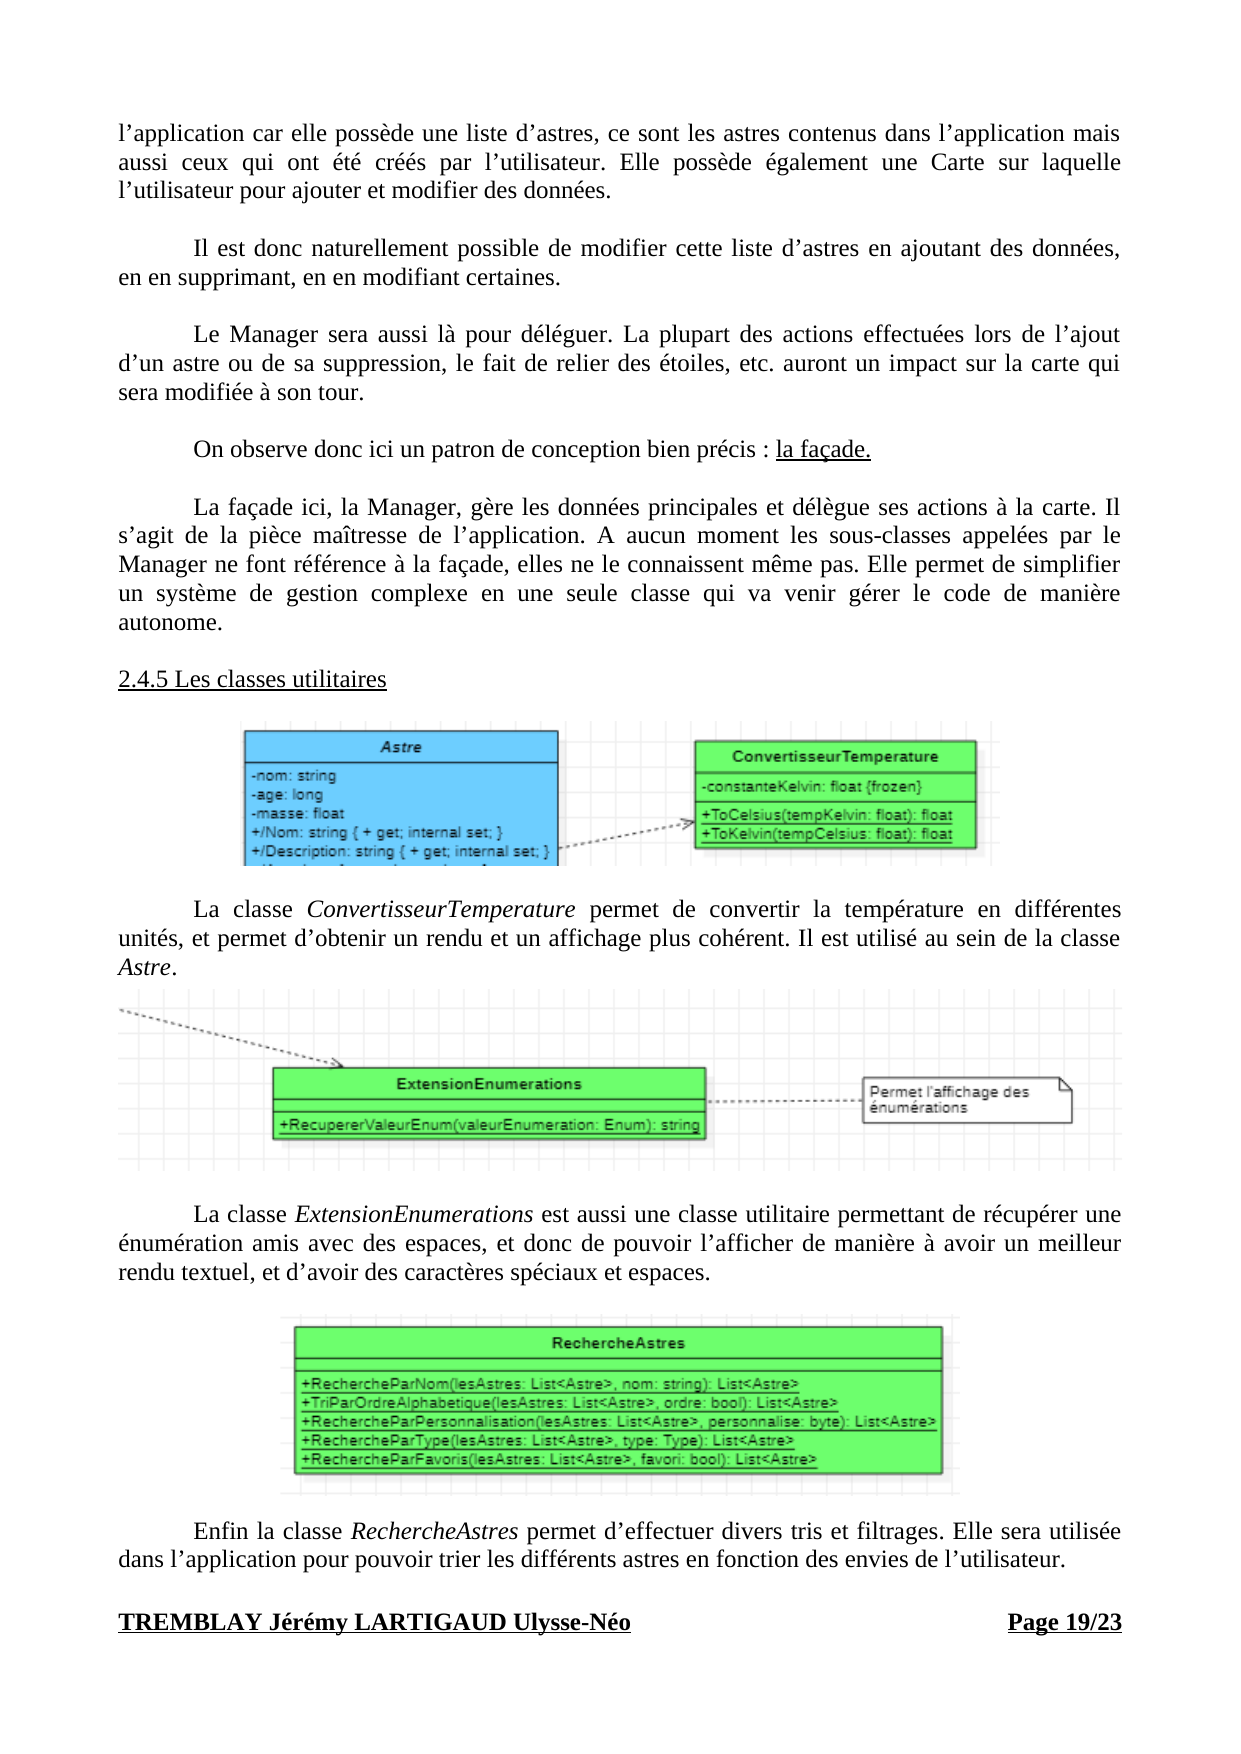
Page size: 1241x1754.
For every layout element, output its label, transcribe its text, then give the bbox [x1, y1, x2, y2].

text La façade ici, la Manager, gère les données principales et délègue ses actions à la carte. Il s’agit de la pièce maîtresse de l’application. A aucun moment les sous-classes appelées par le Manager ne font référence à la façade, elles ne le connaissent même pas. Elle permet de simplifier un système de gestion complexe en une seule classe qui va venir gérer le code de manière autonome. [118, 492, 1122, 636]
text Enfin la classe RechercheAstres permet d’effectuer divers tris et filtrages. Elle sera utilisée dans l’application pour pouvoir trier les différents astres en fonction des envies de l’utilisateur. [118, 1516, 1122, 1573]
text La classe ConvertisseurTemperature permet de convertir la température en différentes unités, et permet d’obtenir un rendu et un affichage plus cohérent. Il est utilisé au sein de la classe Astre. [118, 894, 1122, 981]
text La classe ExtensionEnumerations est aussi une classe utilitaire permettant de récupérer une énumération amis avec des espaces, et donc de pouvoir l’afficher de manière à avoir un meilleur rendu textuel, et d’avoir des caractères spéciaux et espaces. [118, 1199, 1122, 1286]
text 2.4.5 Les classes utilitaires [118, 664, 1122, 693]
text l’application car elle possède une liste d’astres, ce sont les astres contenus dans l’application mais aussi ceux qui ont été créés par l’utilisateur. Elle possède également une Carte sur laquelle l’utilisateur pour ajouter et modifier des données. [118, 118, 1122, 204]
text Il est donc naturellement possible de modifier cette liste d’astres en ajoutant des données, en en supprimant, en en modifiant certaines. [118, 233, 1122, 291]
text On observe donc ici un patron de conception bien précis : la façade. [118, 434, 1122, 463]
picture [118, 989, 1123, 1171]
picture [240, 721, 1000, 866]
picture [280, 1314, 960, 1496]
text Le Manager sera aussi là pour déléguer. La plupart des actions effectuées lors de l’ajout d’un astre ou de sa suppression, le fait de relier des étoiles, etc. auront un impact sur la carte qui sera modifiée à son tour. [118, 319, 1122, 406]
